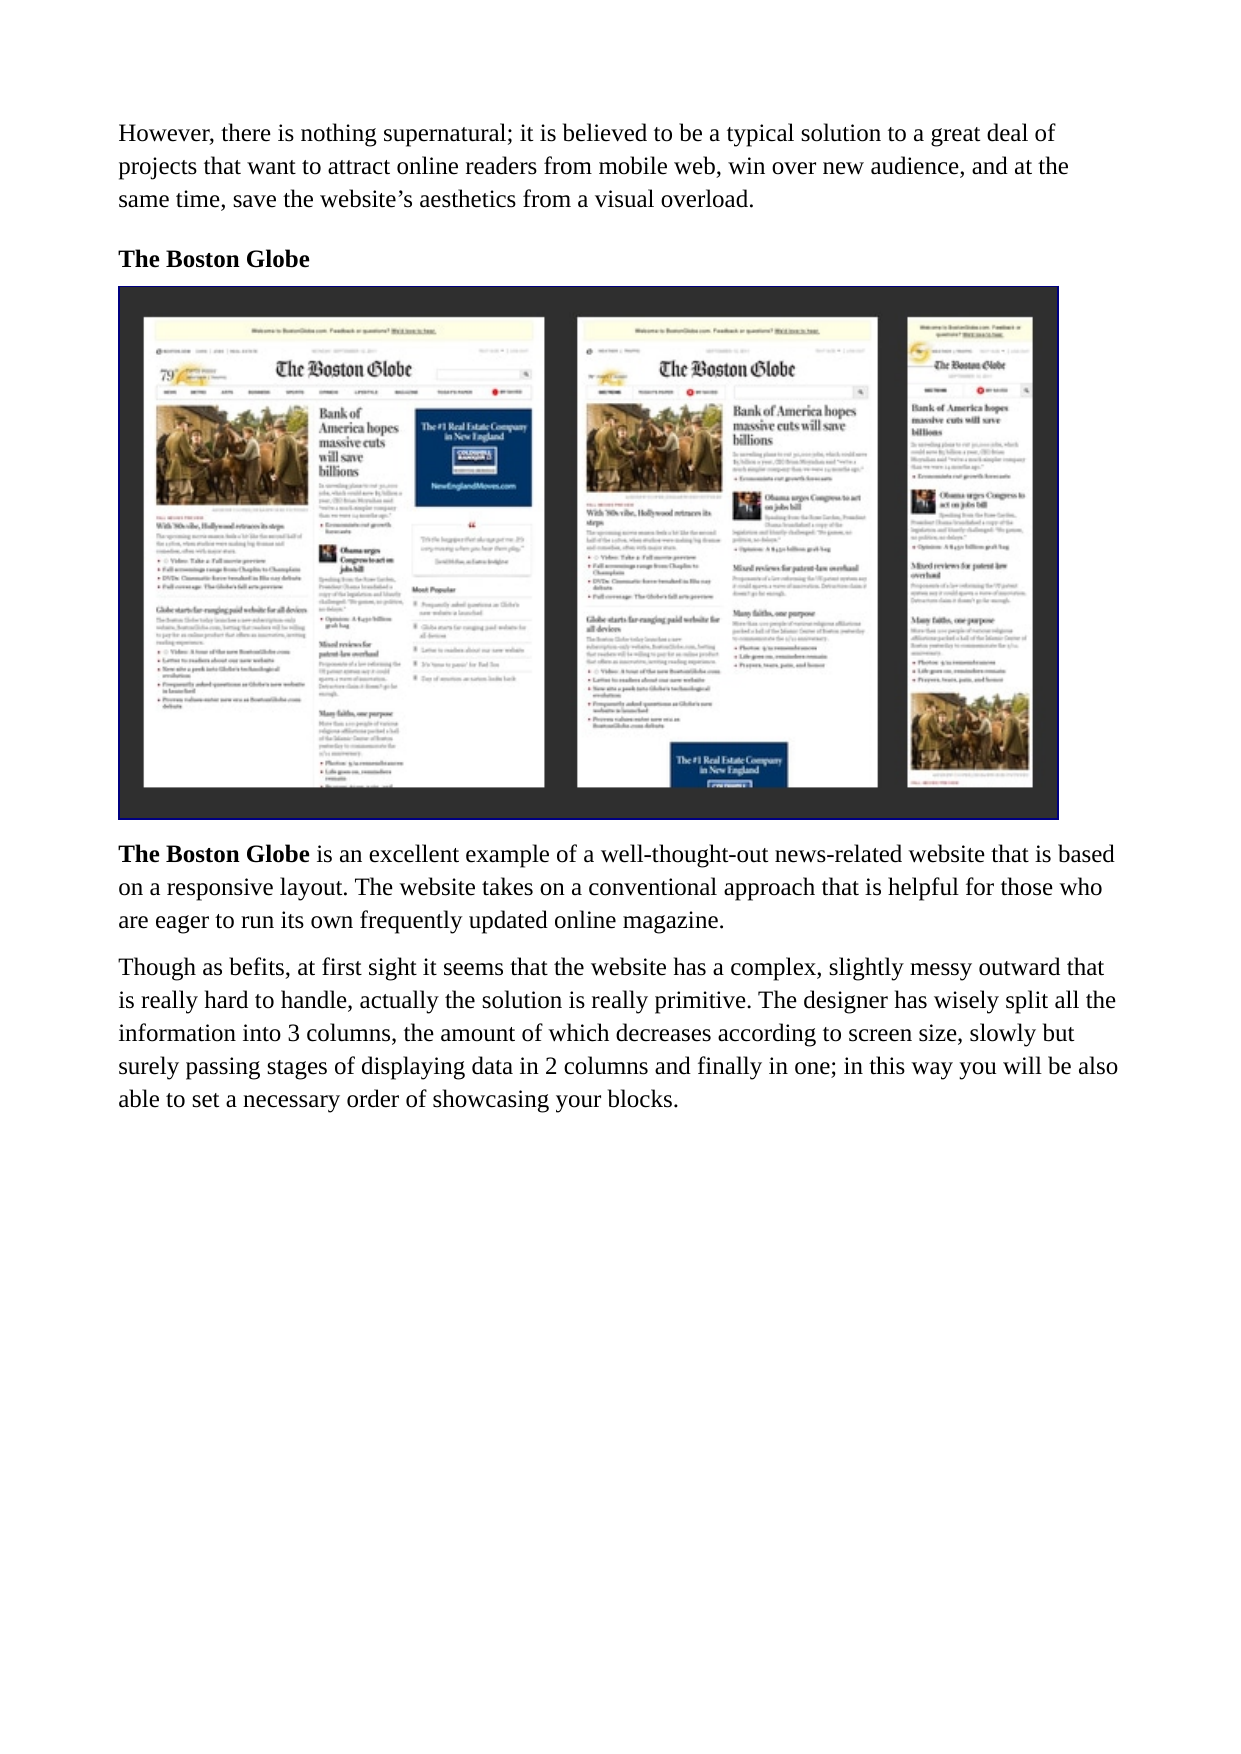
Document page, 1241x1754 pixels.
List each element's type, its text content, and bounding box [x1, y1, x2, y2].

text However, there is nothing supernatural; it is believed to be a typical solution to a great deal of projects that want to attract online readers from mobile web, win over new audience, and at the same time, save the website’s aesthetics from a visual overload. [118, 118, 1122, 213]
text The Boston Globe is an excellent example of a well-thought-out news-related website that is based on a responsive layout. The website takes on a conventional approach that is helpful for those who are eager to run its own frequently updated online magazine. [118, 839, 1122, 933]
text Though as befits, at first sight it seems that the website has a complex, slightly messy outward that is really hard to handle, actually the solution is really primitive. The designer has wisely split all the information into 3 columns, the amount of which decreases according to screen size, slowly but surely passing stages of displaying data in 2 columns and finally in one; in this way you will be also able to set a necessary order of showcasing your blocks. [118, 952, 1122, 1113]
subtitle The Boston Globe [118, 244, 1122, 273]
picture [120, 287, 1057, 818]
